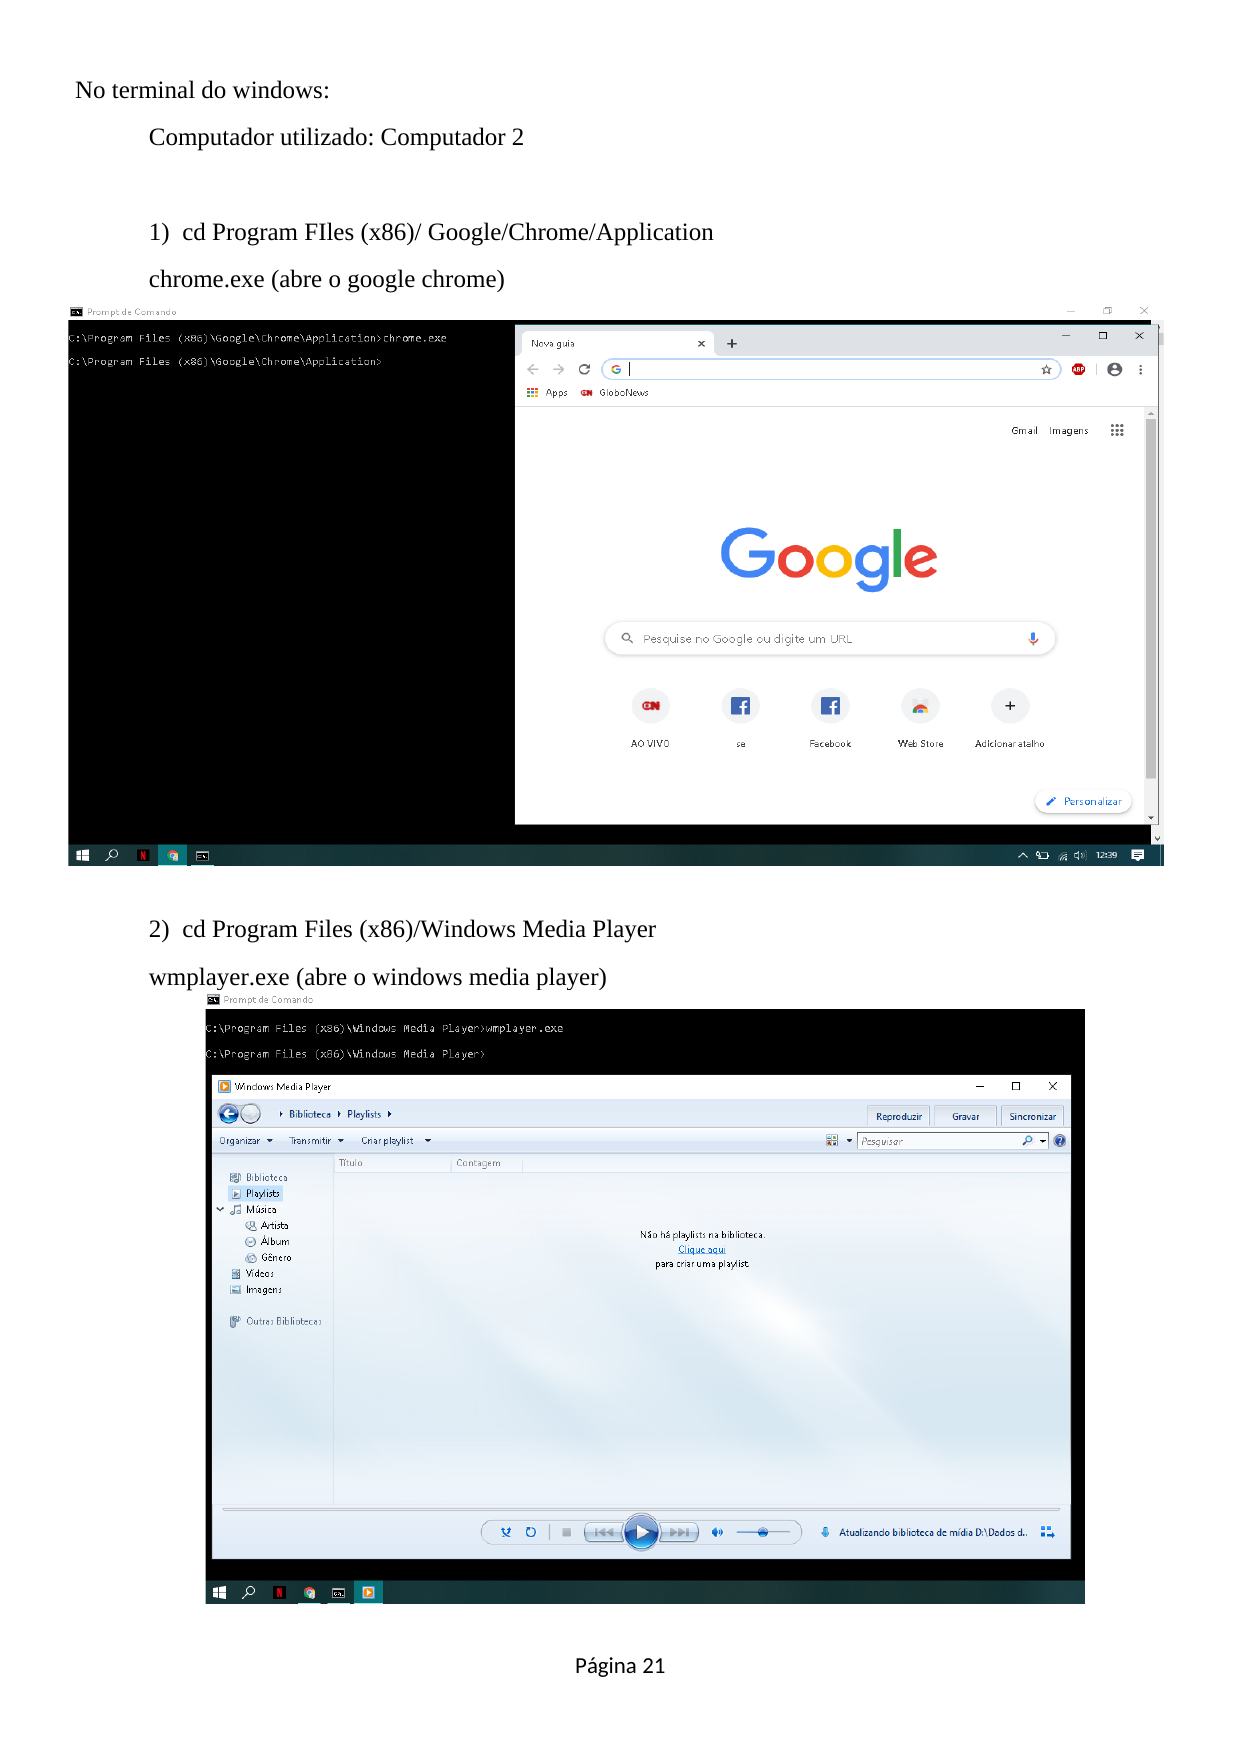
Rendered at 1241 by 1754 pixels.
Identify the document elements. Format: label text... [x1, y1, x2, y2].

text Computador utilizado: Computador 2 [75, 122, 1165, 151]
text No terminal do windows: [75, 75, 1165, 104]
picture [205, 990, 1085, 1604]
text chrome.exe (abre o google chrome) [75, 264, 1165, 293]
text 2) cd Program Files (x86)/Windows Media Player [75, 914, 1165, 943]
text 1) cd Program FIles (x86)/ Google/Chrome/Application [75, 217, 1165, 246]
picture [68, 304, 1164, 866]
text wmplayer.exe (abre o windows media player) [75, 962, 1165, 991]
